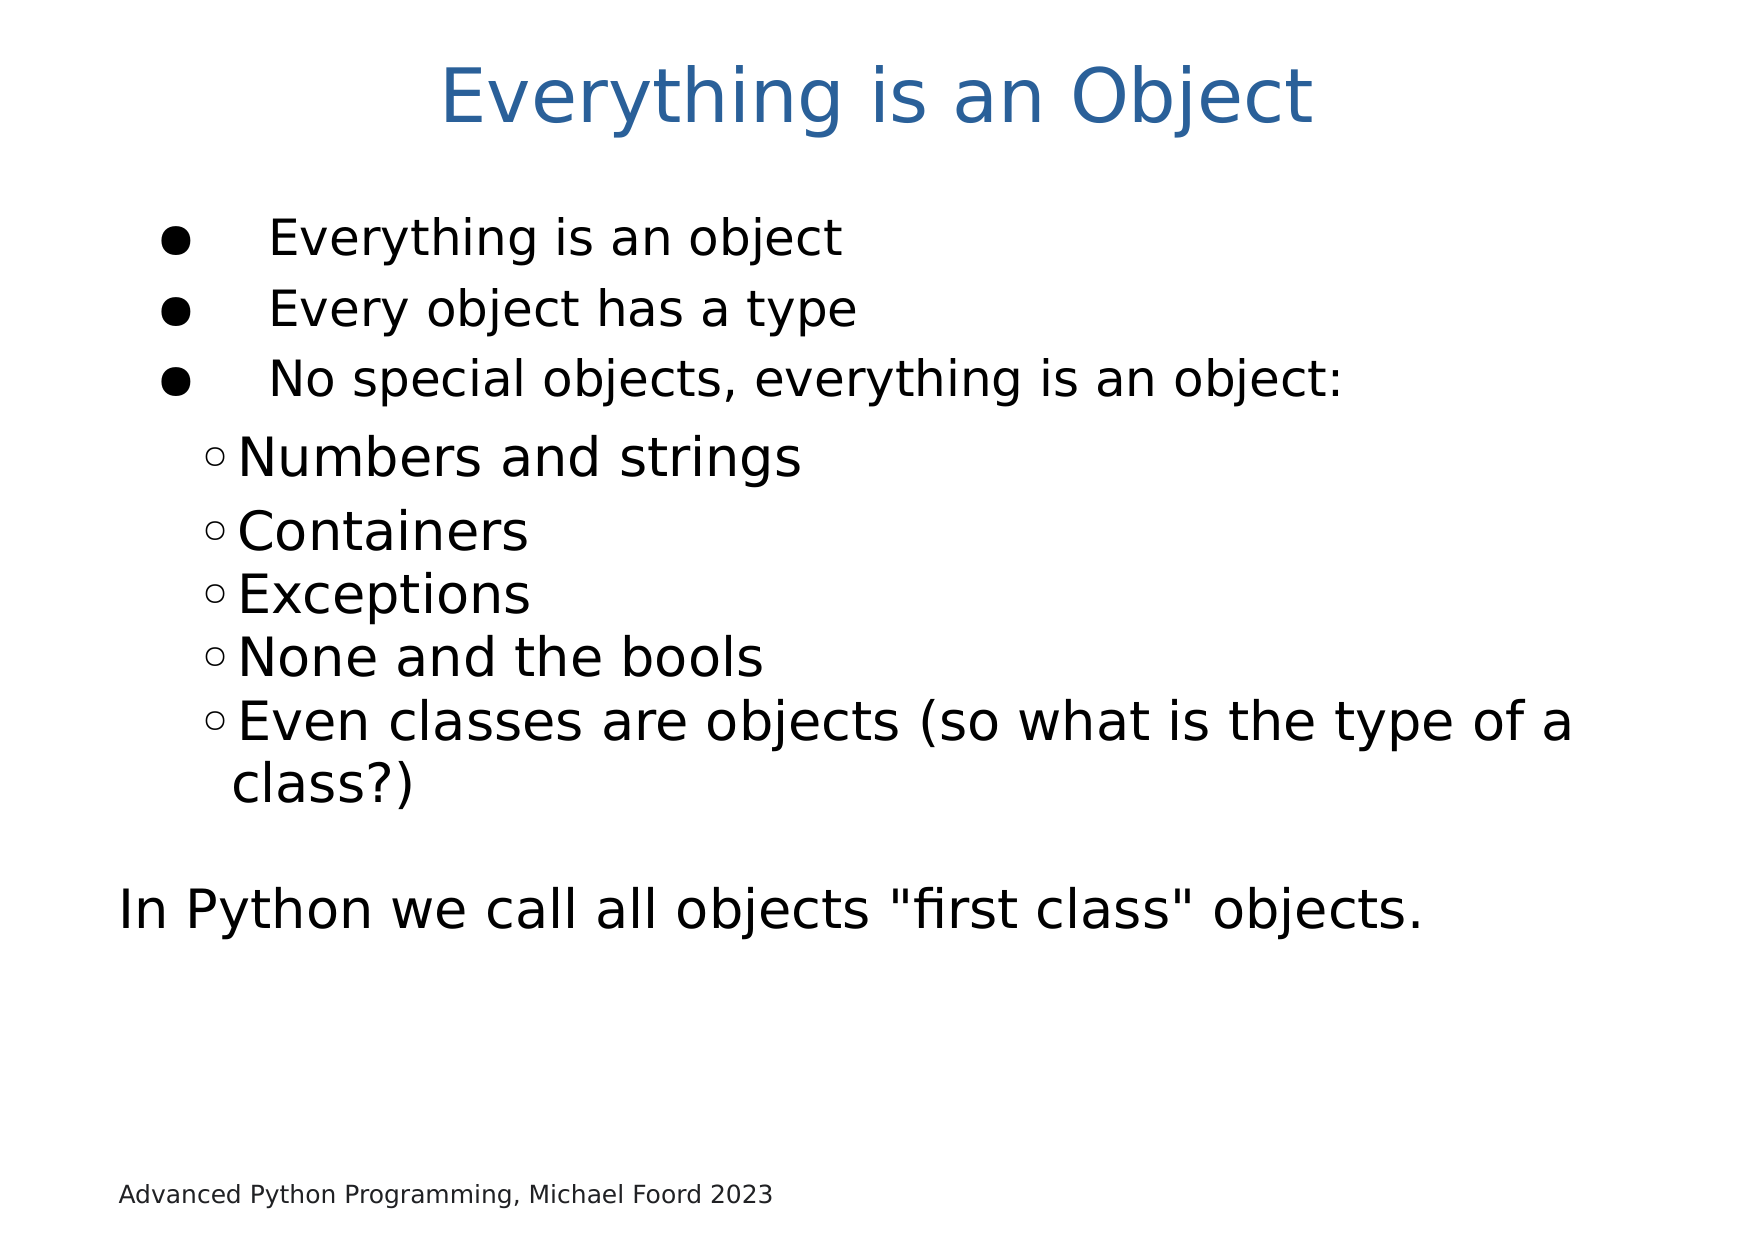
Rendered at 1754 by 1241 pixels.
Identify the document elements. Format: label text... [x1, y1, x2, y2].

list Numbers and strings [193, 426, 1636, 489]
list Every object has a type [156, 279, 1636, 338]
text In Python we call all objects "first class" objects. [118, 879, 1636, 942]
text Everything is an Object [118, 53, 1636, 140]
list Containers [193, 501, 1636, 563]
list None and the bools [193, 627, 1636, 689]
list No special objects, everything is an object: [156, 349, 1636, 408]
list Everything is an object [156, 209, 1636, 268]
list Exceptions [193, 563, 1636, 627]
list Even classes are objects (so what is the type of a class?) [193, 689, 1636, 816]
